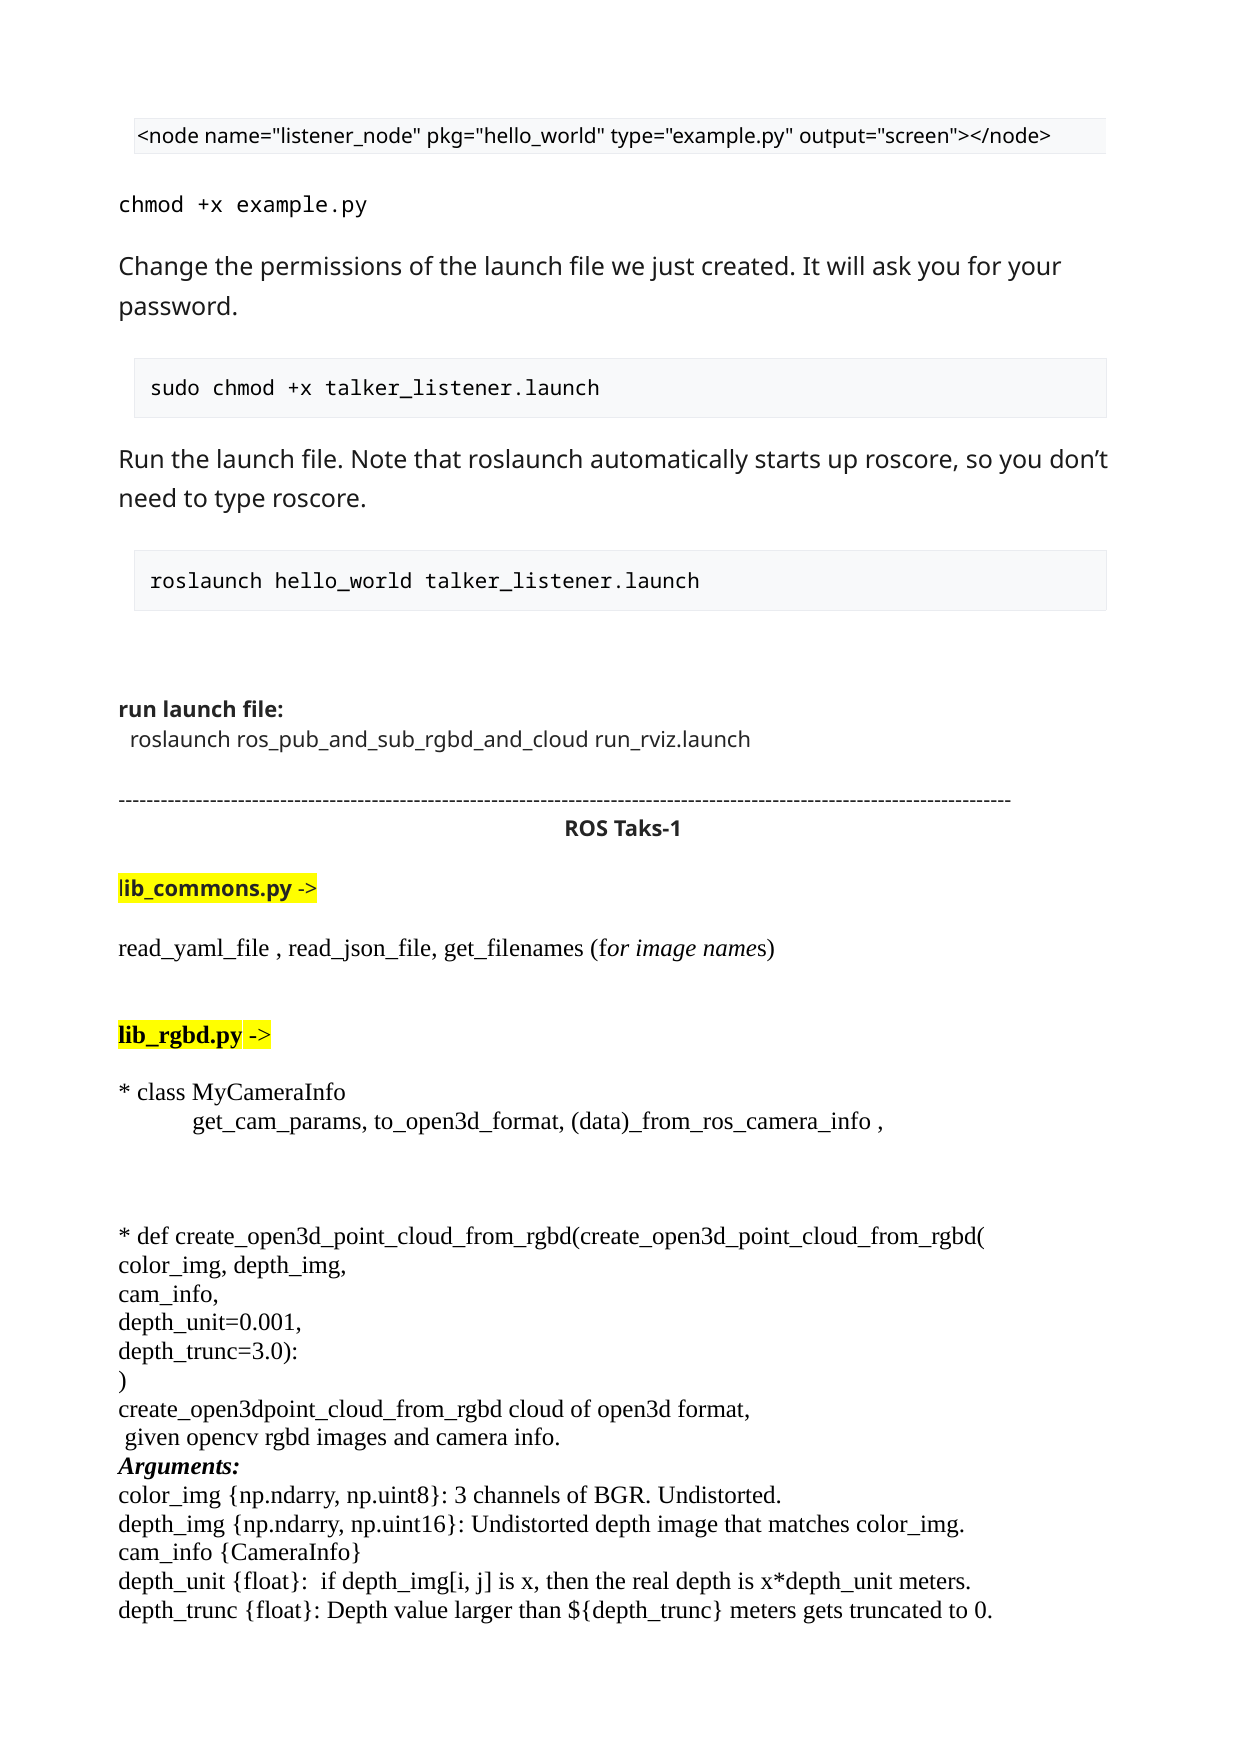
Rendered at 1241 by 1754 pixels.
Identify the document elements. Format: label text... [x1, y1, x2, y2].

text roslaunch hello_world talker_listener.launch [135, 551, 1106, 610]
text * def create_open3d_point_cloud_from_rgbd(create_open3d_point_cloud_from_rgbd( [118, 1221, 1122, 1250]
text chmod +x example.py [118, 189, 1122, 219]
text lib_commons.py -> [118, 873, 1122, 903]
text cam_info {CameraInfo} [118, 1537, 1122, 1566]
text cam_info, [118, 1279, 1122, 1307]
text ROS Taks-1 [118, 813, 1122, 843]
text * class MyCameraInfo [118, 1077, 1122, 1106]
text sudo chmod +x talker_listener.launch [135, 359, 1106, 417]
text depth_trunc {float}: Depth value larger than ${depth_trunc} meters gets truncated to 0. [118, 1595, 1122, 1624]
text read_yaml_file , read_json_file, get_filenames (for image names) [118, 933, 1122, 961]
text get_cam_params, to_open3d_format, (data)_from_ros_camera_info , [118, 1106, 1122, 1135]
text Change the permissions of the launch file we just created. It will ask you for your password. [118, 249, 1122, 322]
text ------------------------------------------------------------------------------------------------------------------------------- [118, 784, 1122, 813]
text Run the launch file. Note that roslaunch automatically starts up roscore, so you don’t need to type roscore. [118, 442, 1122, 515]
text color_img, depth_img, [118, 1250, 1122, 1279]
text depth_img {np.ndarry, np.uint16}: Undistorted depth image that matches color_img. [118, 1509, 1122, 1537]
text ) [118, 1365, 1122, 1394]
text color_img {np.ndarry, np.uint8}: 3 channels of BGR. Undistorted. [118, 1480, 1122, 1509]
text depth_trunc=3.0): [118, 1336, 1122, 1365]
text <node name="listener_node" pkg="hello_world" type="example.py" output="screen"></node> [135, 119, 1106, 153]
text run launch file: [118, 694, 1122, 724]
text roslaunch ros_pub_and_sub_rgbd_and_cloud run_rviz.launch [118, 724, 1122, 754]
text depth_unit {float}: if depth_img[i, j] is x, then the real depth is x*depth_unit meters. [118, 1566, 1122, 1595]
text lib_rgbd.py -> [118, 1020, 1122, 1049]
text depth_unit=0.001, [118, 1307, 1122, 1336]
text given opencv rgbd images and camera info. [118, 1422, 1122, 1451]
text create_open3dpoint_cloud_from_rgbd cloud of open3d format, [118, 1394, 1122, 1422]
text Arguments: [118, 1451, 1122, 1480]
